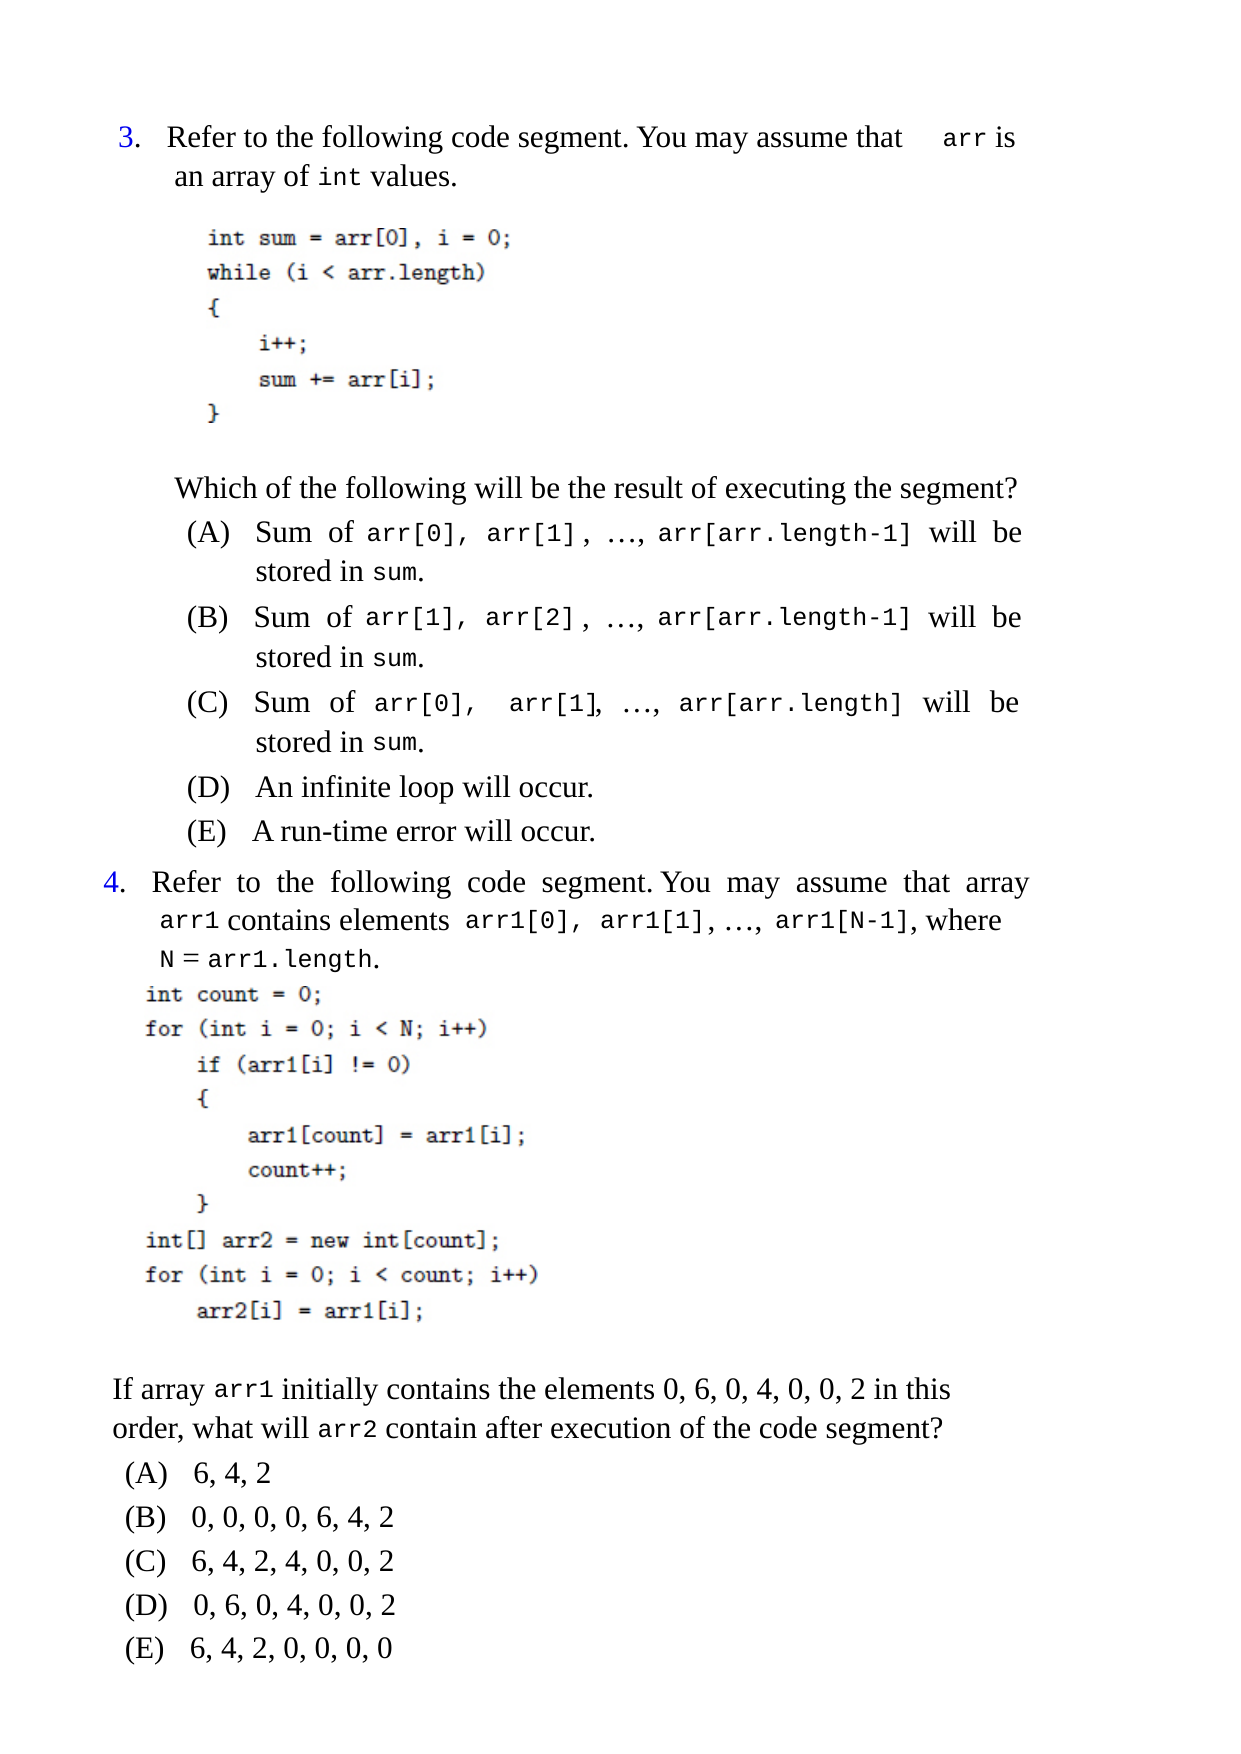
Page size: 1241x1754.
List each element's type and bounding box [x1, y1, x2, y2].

picture [144, 986, 538, 1323]
picture [206, 228, 511, 423]
